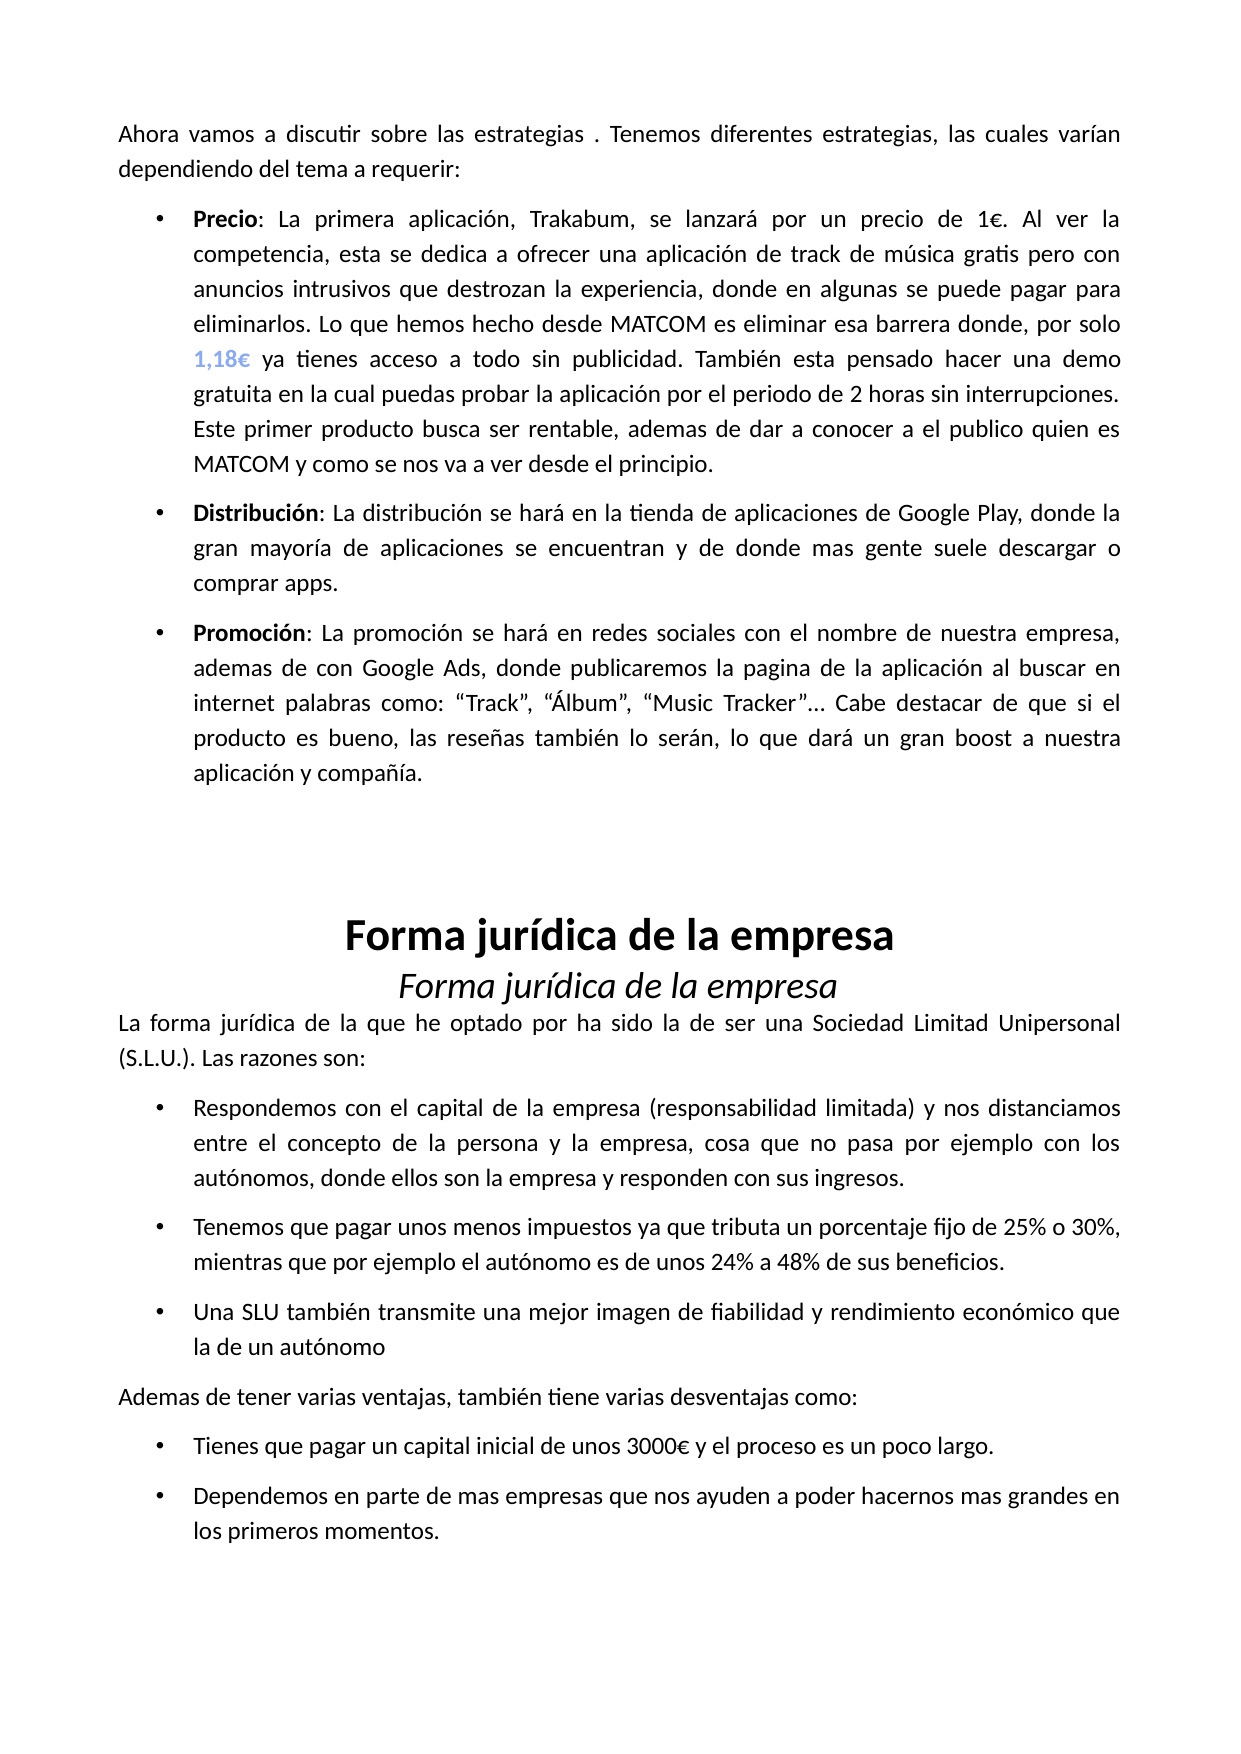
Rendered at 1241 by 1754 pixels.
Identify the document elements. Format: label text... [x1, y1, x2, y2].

list Promoción: La promoción se hará en redes sociales con el nombre de nuestra empresa, ademas de con Google Ads, donde publicaremos la pagina de la aplicación al buscar en internet palabras como: “Track”, “Álbum”, “Music Tracker”… Cabe destacar de que si el producto es bueno, las reseñas también lo serán, lo que dará un gran boost a nuestra aplicación y compañía. [156, 617, 1122, 787]
list Respondemos con el capital de la empresa (responsabilidad limitada) y nos distanciamos entre el concepto de la persona y la empresa, cosa que no pasa por ejemplo con los autónomos, donde ellos son la empresa y responden con sus ingresos. [156, 1092, 1122, 1192]
list Tenemos que pagar unos menos impuestos ya que tributa un porcentaje fijo de 25% o 30%, mientras que por ejemplo el autónomo es de unos 24% a 48% de sus beneficios. [156, 1212, 1122, 1277]
text La forma jurídica de la que he optado por ha sido la de ser una Sociedad Limitad Unipersonal (S.L.U.). Las razones son: [118, 1007, 1122, 1073]
list Distribución: La distribución se hará en la tienda de aplicaciones de Google Play, donde la gran mayoría de aplicaciones se encuentran y de donde mas gente suele descargar o comprar apps. [156, 497, 1122, 598]
list Tienes que pagar un capital inicial de unos 3000€ y el proceso es un poco largo. [156, 1430, 1122, 1461]
list Precio: La primera aplicación, Trakabum, se lanzará por un precio de 1€. Al ver la competencia, esta se dedica a ofrecer una aplicación de track de música gratis pero con anuncios intrusivos que destrozan la experiencia, donde en algunas se puede pagar para eliminarlos. Lo que hemos hecho desde MATCOM es eliminar esa barrera donde, por solo 1,18€ ya tienes acceso a todo sin publicidad. También esta pensado hacer una demo gratuita en la cual puedas probar la aplicación por el periodo de 2 horas sin interrupciones. Este primer producto busca ser rentable, ademas de dar a conocer a el publico quien es MATCOM y como se nos va a ver desde el principio. [156, 203, 1122, 478]
text Ahora vamos a discutir sobre las estrategias . Tenemos diferentes estrategias, las cuales varían dependiendo del tema a requerir: [118, 118, 1122, 184]
text Forma jurídica de la empresa [118, 962, 1122, 1007]
text Forma jurídica de la empresa [118, 906, 1122, 962]
text Ademas de tener varias ventajas, también tiene varias desventajas como: [118, 1381, 1122, 1411]
list Dependemos en parte de mas empresas que nos ayuden a poder hacernos mas grandes en los primeros momentos. [156, 1480, 1122, 1545]
list Una SLU también transmite una mejor imagen de fiabilidad y rendimiento económico que la de un autónomo [156, 1296, 1122, 1362]
